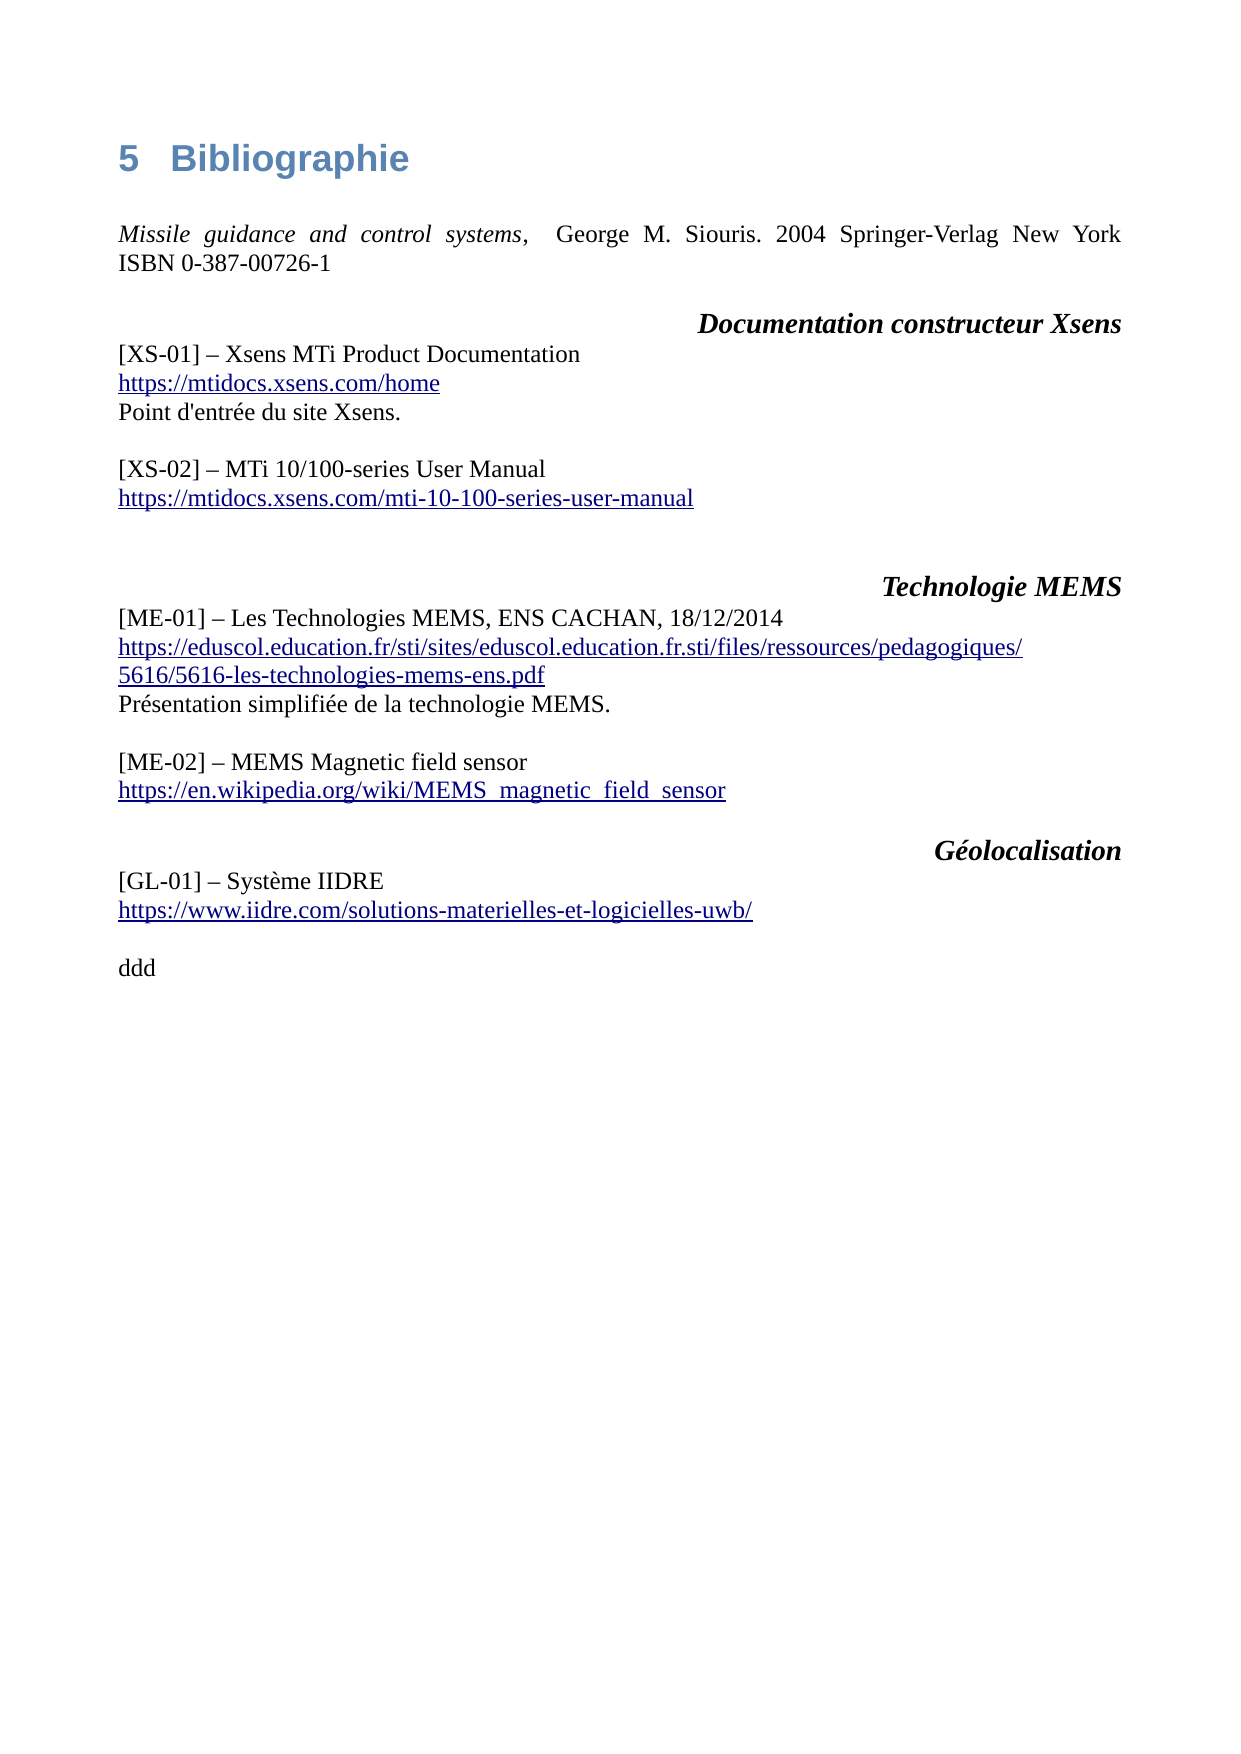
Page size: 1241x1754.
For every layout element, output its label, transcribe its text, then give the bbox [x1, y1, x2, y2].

text [XS-01] – Xsens MTi Product Documentation [118, 339, 1122, 368]
text https://en.wikipedia.org/wiki/MEMS_magnetic_field_sensor [118, 775, 1122, 804]
text [ME-02] – MEMS Magnetic field sensor [118, 747, 1122, 775]
text https://www.iidre.com/solutions-materielles-et-logicielles-uwb/ [118, 895, 1122, 924]
text Documentation constructeur Xsens [118, 306, 1122, 339]
text [ME-01] – Les Technologies MEMS, ENS CACHAN, 18/12/2014 [118, 603, 1122, 632]
text Point d'entrée du site Xsens. [118, 397, 1122, 426]
text Missile guidance and control systems, George M. Siouris. 2004 Springer-Verlag New York ISBN 0-387-00726-1 [118, 219, 1122, 277]
subtitle Bibliographie [118, 136, 1122, 179]
text https://mtidocs.xsens.com/home [118, 368, 1122, 397]
text Technologie MEMS [118, 569, 1122, 603]
text Présentation simplifiée de la technologie MEMS. [118, 689, 1122, 718]
text ddd [118, 953, 1122, 981]
text https://eduscol.education.fr/sti/sites/eduscol.education.fr.sti/files/ressources/pedagogiques/5616/5616-les-technologies-mems-ens.pdf [118, 632, 1122, 689]
text [XS-02] – MTi 10/100-series User Manual https://mtidocs.xsens.com/mti-10-100-series-user-manual [118, 454, 1122, 512]
text [GL-01] – Système IIDRE [118, 866, 1122, 895]
text Géolocalisation [118, 833, 1122, 866]
